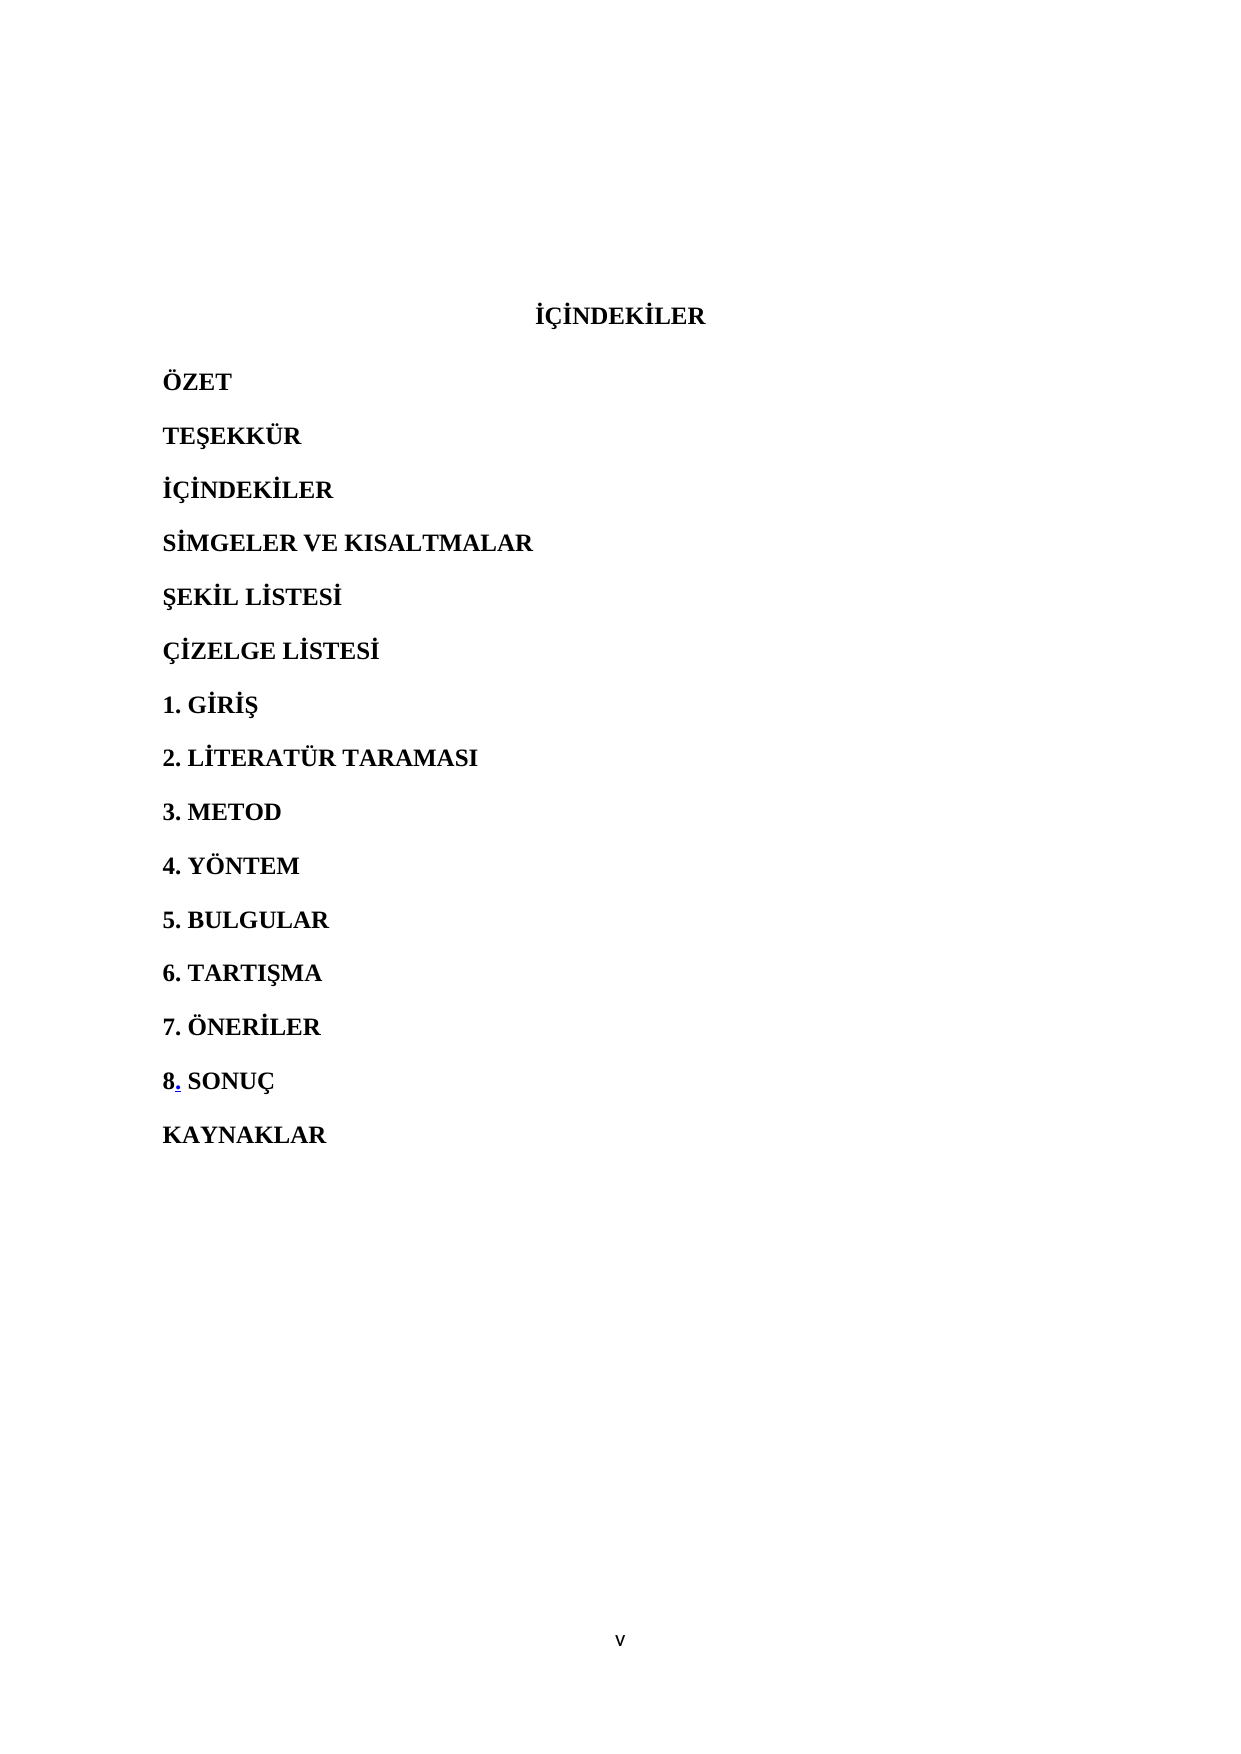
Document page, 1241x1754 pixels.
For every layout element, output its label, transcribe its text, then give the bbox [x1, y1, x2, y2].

text ÖZET Error: Reference source not found [162, 367, 1078, 396]
text KAYNAKLAR Error: Reference source not found [162, 1120, 1078, 1148]
text İÇİNDEKİLER Error: Reference source not found [162, 475, 1078, 503]
text 2. LİTERATÜR TARAMASI Error: Reference source not found [162, 743, 1078, 772]
text TEŞEKKÜR Error: Reference source not found [162, 421, 1078, 450]
text ÇİZELGE LİSTESİ…………………………………………………………………...xi [162, 636, 1078, 665]
text 4. YÖNTEM Error: Reference source not found [162, 851, 1078, 880]
text 3. METOD Error: Reference source not found [162, 797, 1078, 826]
text İÇİNDEKİLER [162, 301, 1078, 330]
text 6. TARTIŞMA [162, 958, 1078, 987]
text 8. SONUÇ [162, 1066, 1078, 1095]
text 1. GİRİŞ Error: Reference source not found [162, 690, 1078, 718]
text SİMGELER VE KISALTMALAR Error: Reference source not found [162, 528, 1078, 557]
text ŞEKİL LİSTESİ…………………………………………………………….ix [162, 582, 1078, 611]
text 7. ÖNERİLER [162, 1012, 1078, 1041]
text 5. BULGULAR [162, 905, 1078, 933]
